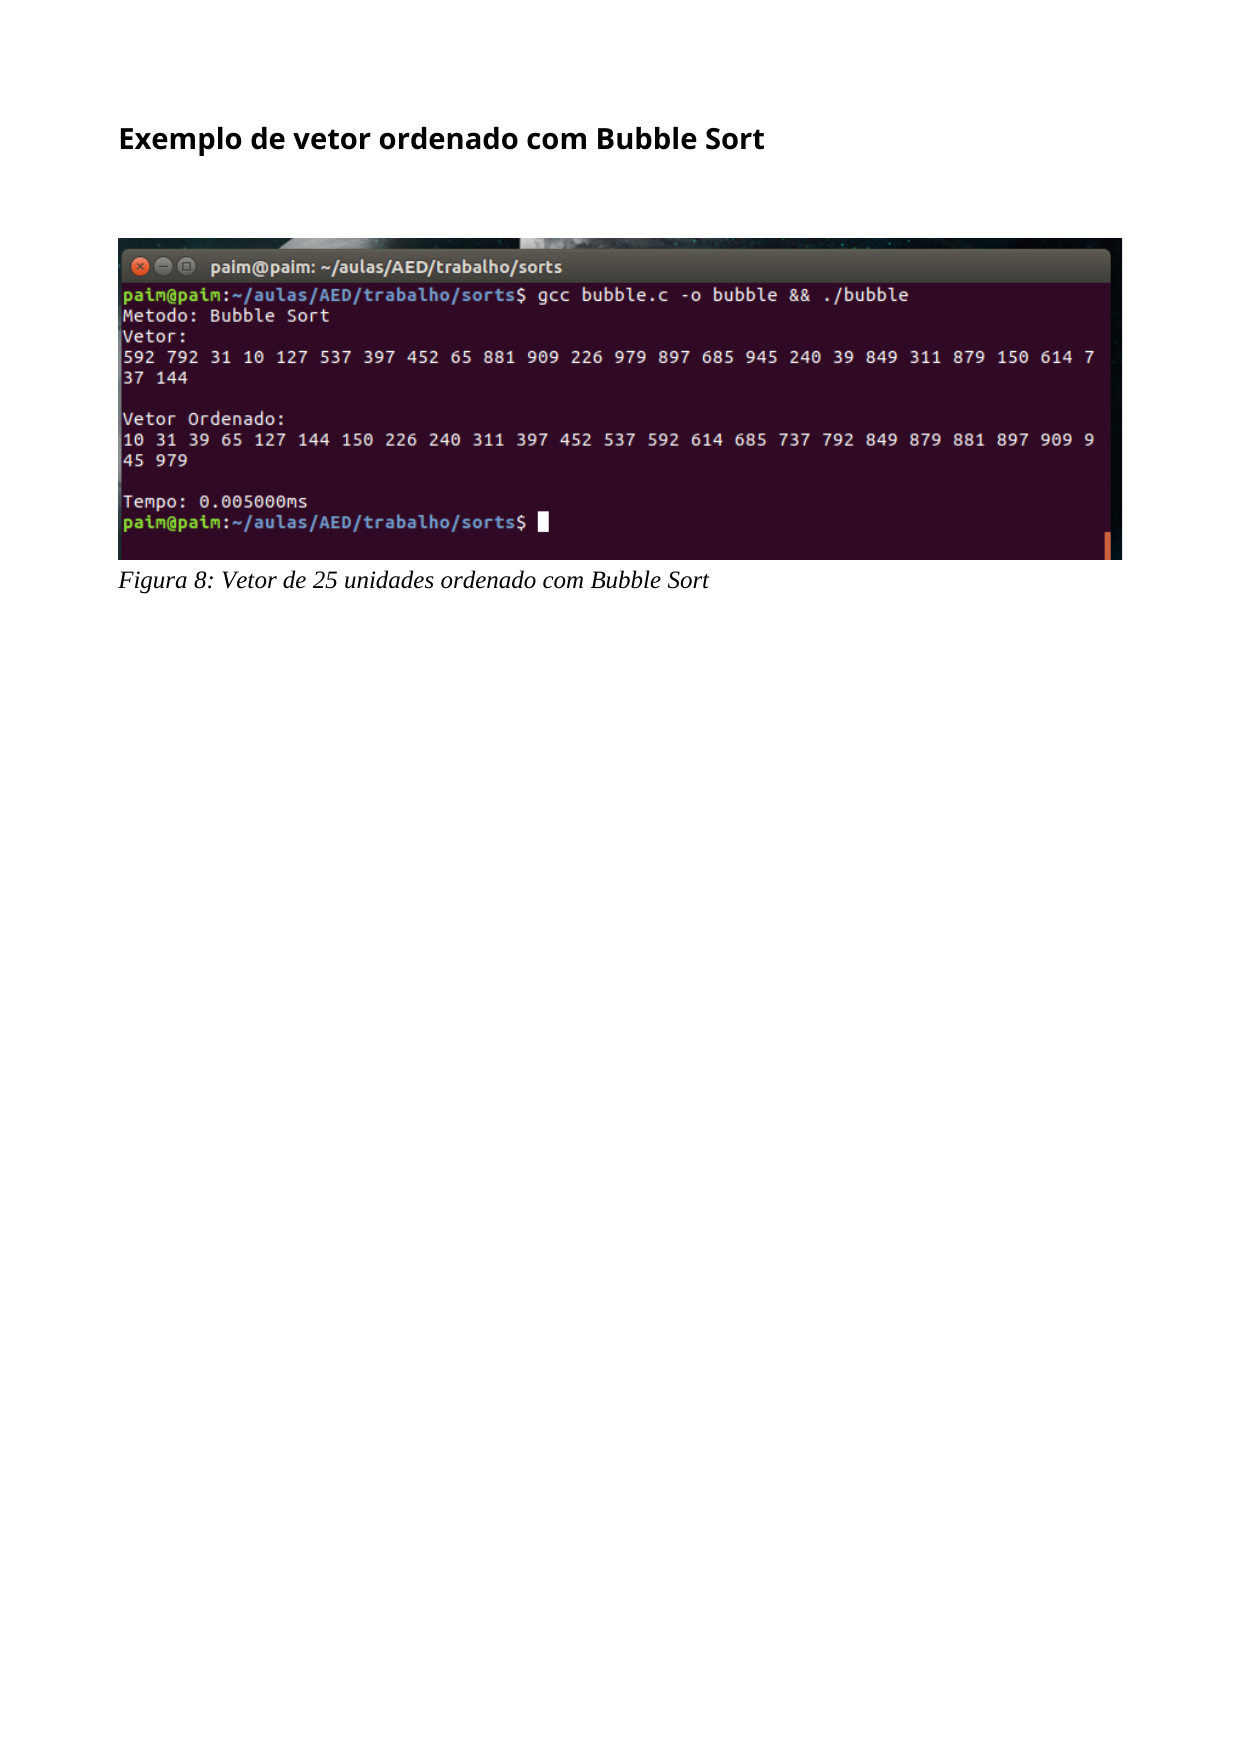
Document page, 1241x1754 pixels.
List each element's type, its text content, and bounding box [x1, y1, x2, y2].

text Exemplo de vetor ordenado com Bubble Sort [118, 118, 1122, 158]
text Figura 8: Vetor de 25 unidades ordenado com Bubble Sort [118, 560, 1122, 594]
picture [118, 238, 1123, 560]
